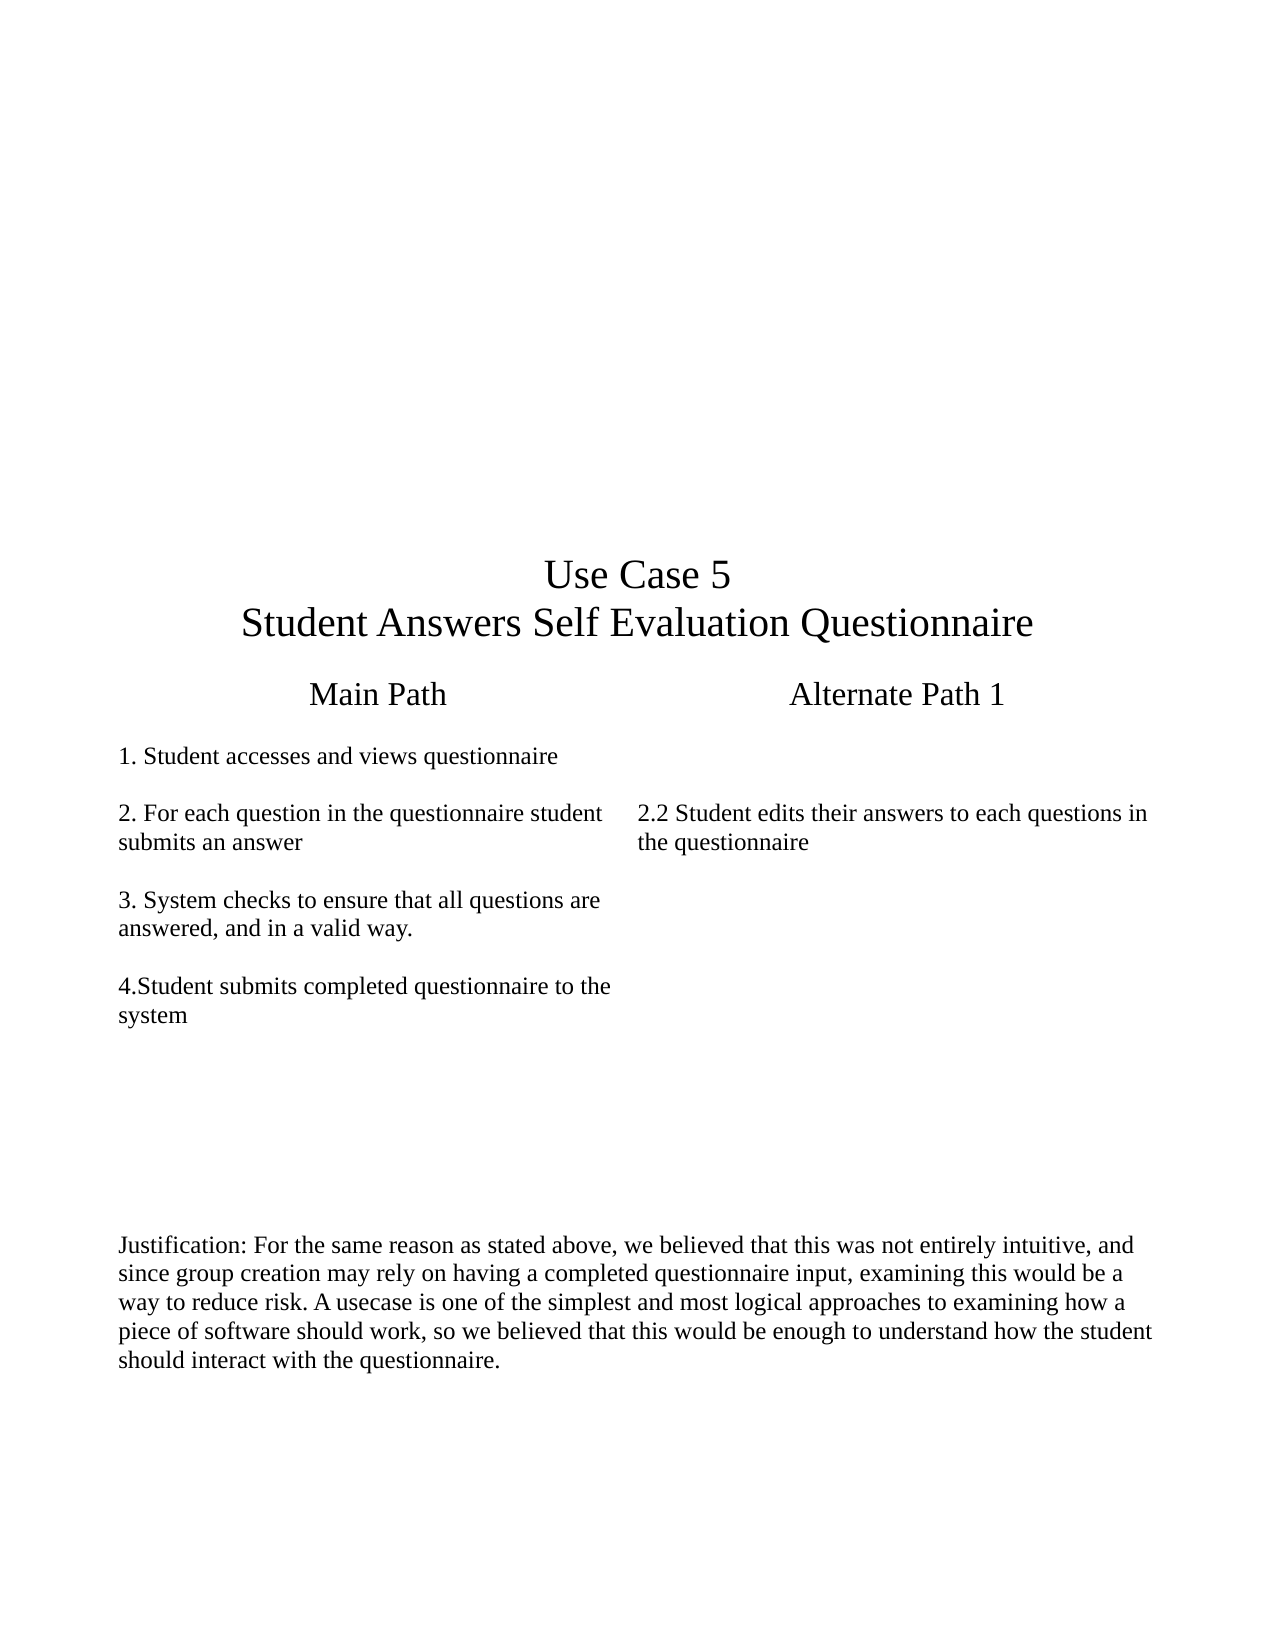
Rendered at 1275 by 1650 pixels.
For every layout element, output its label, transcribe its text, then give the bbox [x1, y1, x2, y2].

text Student Answers Self Evaluation Questionnaire [118, 597, 1157, 645]
text 1. Student accesses and views questionnaire [118, 741, 637, 770]
text 3. System checks to ensure that all questions are answered, and in a valid way. [118, 885, 637, 971]
text 2. For each question in the questionnaire student submits an answer [118, 798, 637, 885]
text Justification: For the same reason as stated above, we believed that this was not entirely intuitive, and since group creation may rely on having a completed questionnaire input, examining this would be a way to reduce risk. A usecase is one of the simplest and most logical approaches to examining how a piece of software should work, so we believed that this would be enough to understand how the student should interact with the questionnaire. [118, 1230, 1157, 1373]
text Use Case 5 [118, 549, 1157, 597]
text Main Path [118, 674, 637, 712]
text 2.2 Student edits their answers to each questions in the questionnaire [637, 798, 1157, 856]
text Alternate Path 1 [637, 674, 1157, 712]
text 4.Student submits completed questionnaire to the system [118, 971, 637, 1028]
